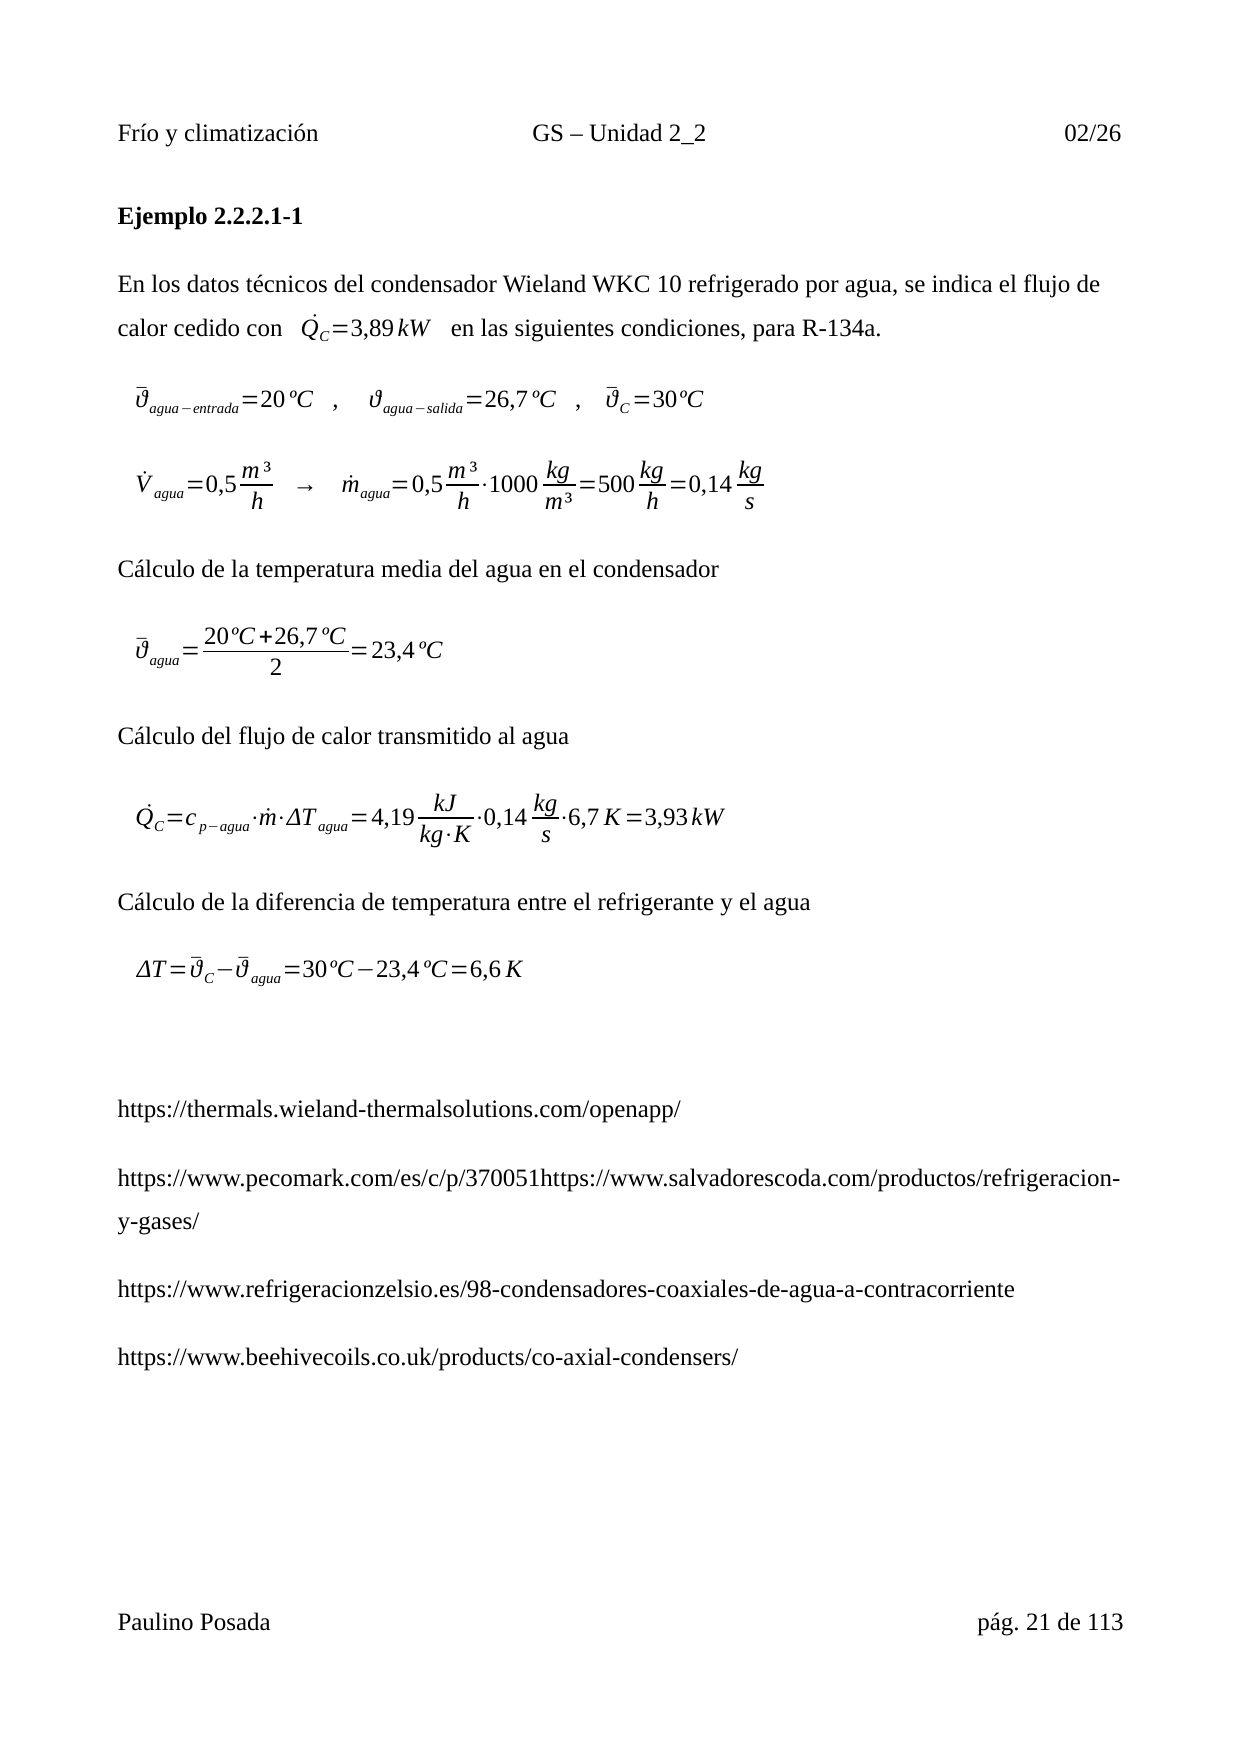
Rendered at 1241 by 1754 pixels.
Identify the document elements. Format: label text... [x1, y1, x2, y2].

text Cálculo de la temperatura media del agua en el condensador [117, 554, 1123, 583]
text Ejemplo 2.2.2.1-1 [117, 201, 1123, 230]
text https://www.refrigeracionzelsio.es/98-condensadores-coaxiales-de-agua-a-contracorriente [117, 1274, 1123, 1303]
text https://www.pecomark.com/es/c/p/370051https://www.salvadorescoda.com/productos/refrigeracion-y-gases/ [117, 1163, 1123, 1234]
text Cálculo de la diferencia de temperatura entre el refrigerante y el agua [117, 887, 1123, 916]
text En los datos técnicos del condensador Wieland WKC 10 refrigerado por agua, se indica el flujo de calor cedido conen las siguientes condiciones, para R-134a. [117, 269, 1123, 345]
text https://www.beehivecoils.co.uk/products/co-axial-condensers/ [117, 1342, 1123, 1371]
text → [117, 456, 1123, 515]
text , , [117, 384, 1123, 417]
text https://thermals.wieland-thermalsolutions.com/openapp/ [117, 1094, 1123, 1123]
text Cálculo del flujo de calor transmitido al agua [117, 721, 1123, 750]
